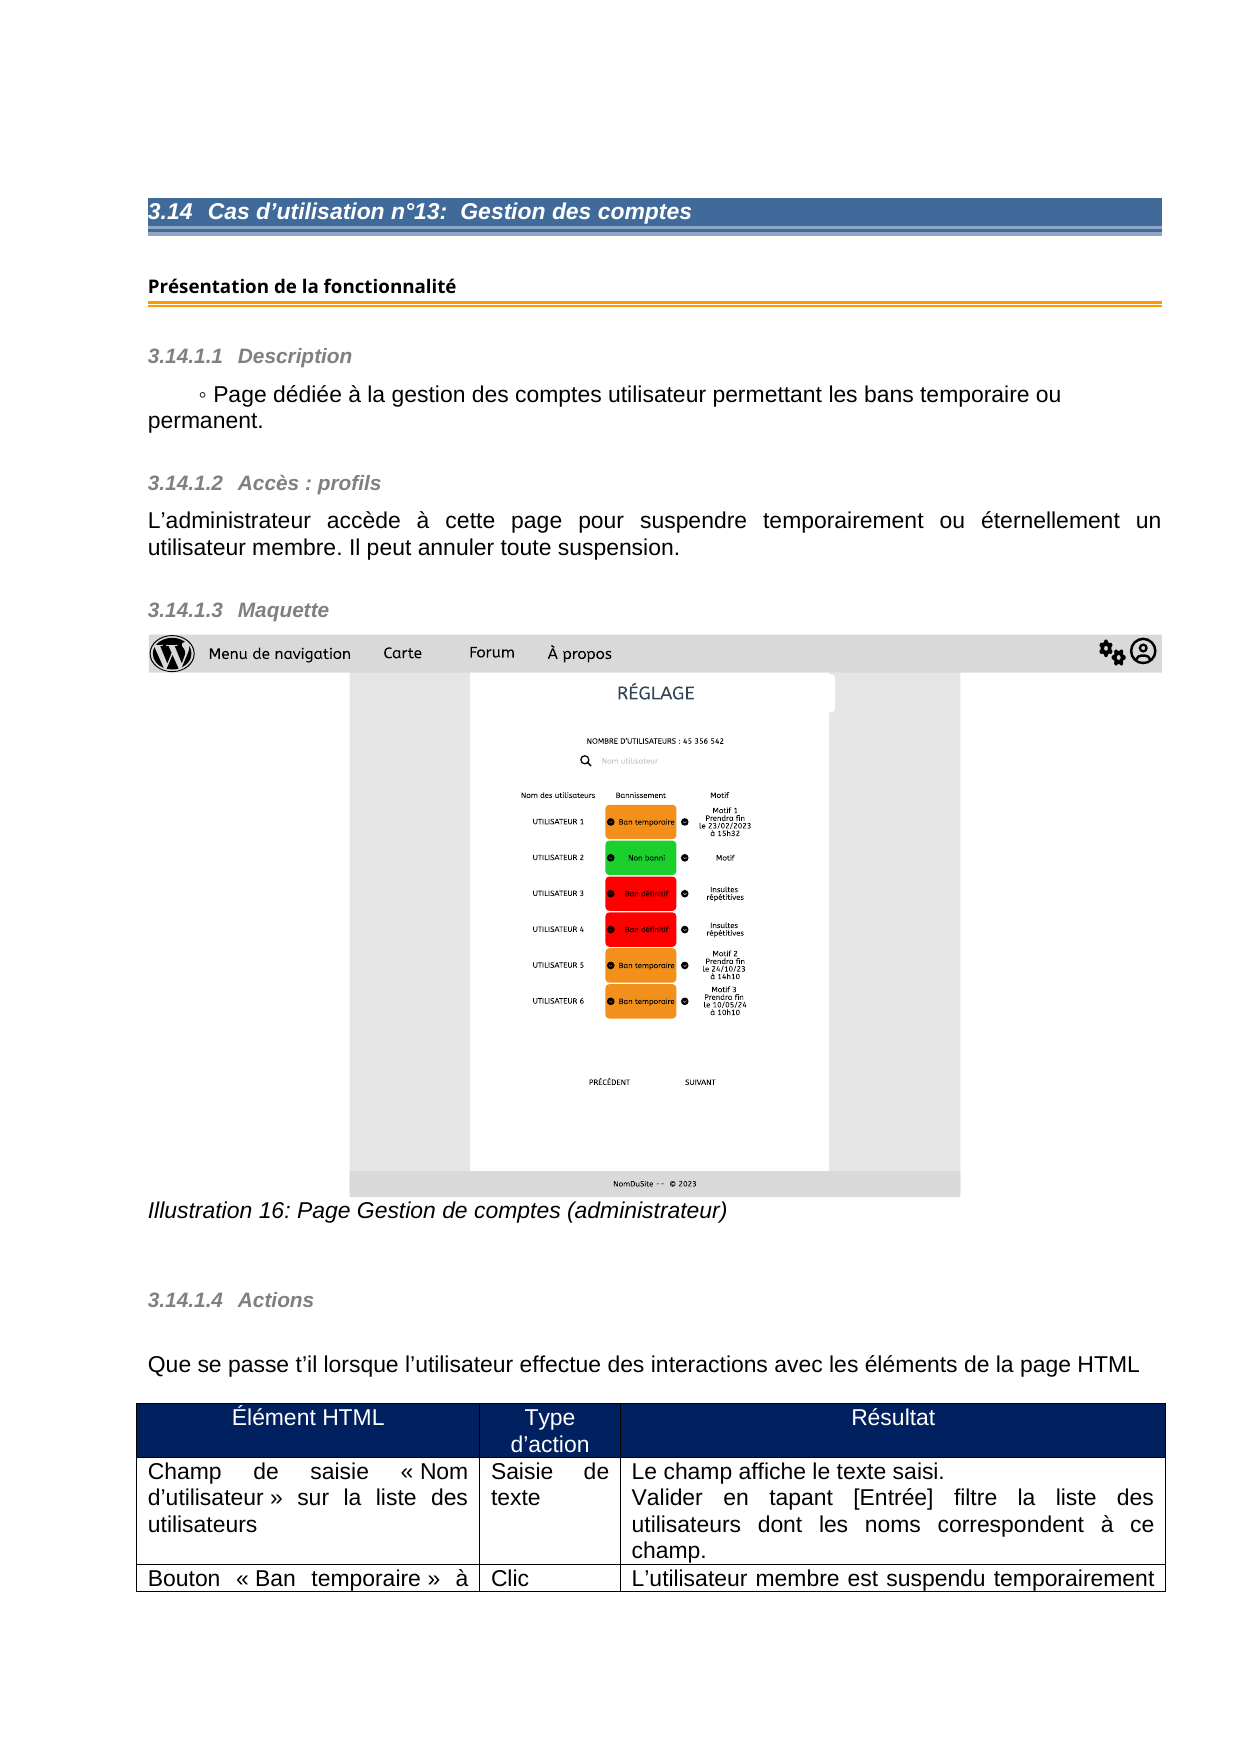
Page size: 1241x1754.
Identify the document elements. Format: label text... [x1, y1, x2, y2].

subtitle Description [148, 344, 1162, 368]
table_cell L’utilisateur membre est suspendu temporairement [621, 1565, 1165, 1591]
text Que se passe t’il lorsque l’utilisateur effectue des interactions avec les éléments de la page HTML [148, 1351, 1162, 1377]
table_cell Champ de saisie « Nom d’utilisateur » sur la liste des utilisateurs [137, 1458, 479, 1563]
table_cell Le champ affiche le texte saisi. Valider en tapant [Entrée] filtre la liste des utilisateurs dont les noms correspondent à ce champ. [621, 1458, 1165, 1563]
table_cell Bouton « Ban temporaire » à [137, 1565, 479, 1591]
table_header Résultat [621, 1404, 1165, 1457]
table_cell Clic [480, 1565, 620, 1591]
subtitle Accès : profils [148, 471, 1162, 495]
subtitle Présentation de la fonctionnalité [148, 273, 1162, 301]
table_header Type d’action [480, 1404, 620, 1457]
table_cell Saisie de texte [480, 1458, 620, 1563]
text ◦ Page dédiée à la gestion des comptes utilisateur permettant les bans temporaire ou permanent. [148, 381, 1162, 433]
subtitle Actions [148, 1288, 1162, 1312]
text L’administrateur accède à cette page pour suspendre temporairement ou éternellement un utilisateur membre. Il peut annuler toute suspension. [148, 507, 1162, 560]
subtitle Cas d’utilisation n°13: Gestion des comptes [148, 198, 1162, 226]
table_header Élément HTML [137, 1404, 479, 1457]
text Illustration 16: Page Gestion de comptes (administrateur) [148, 1198, 1162, 1224]
subtitle Maquette [148, 598, 1162, 622]
